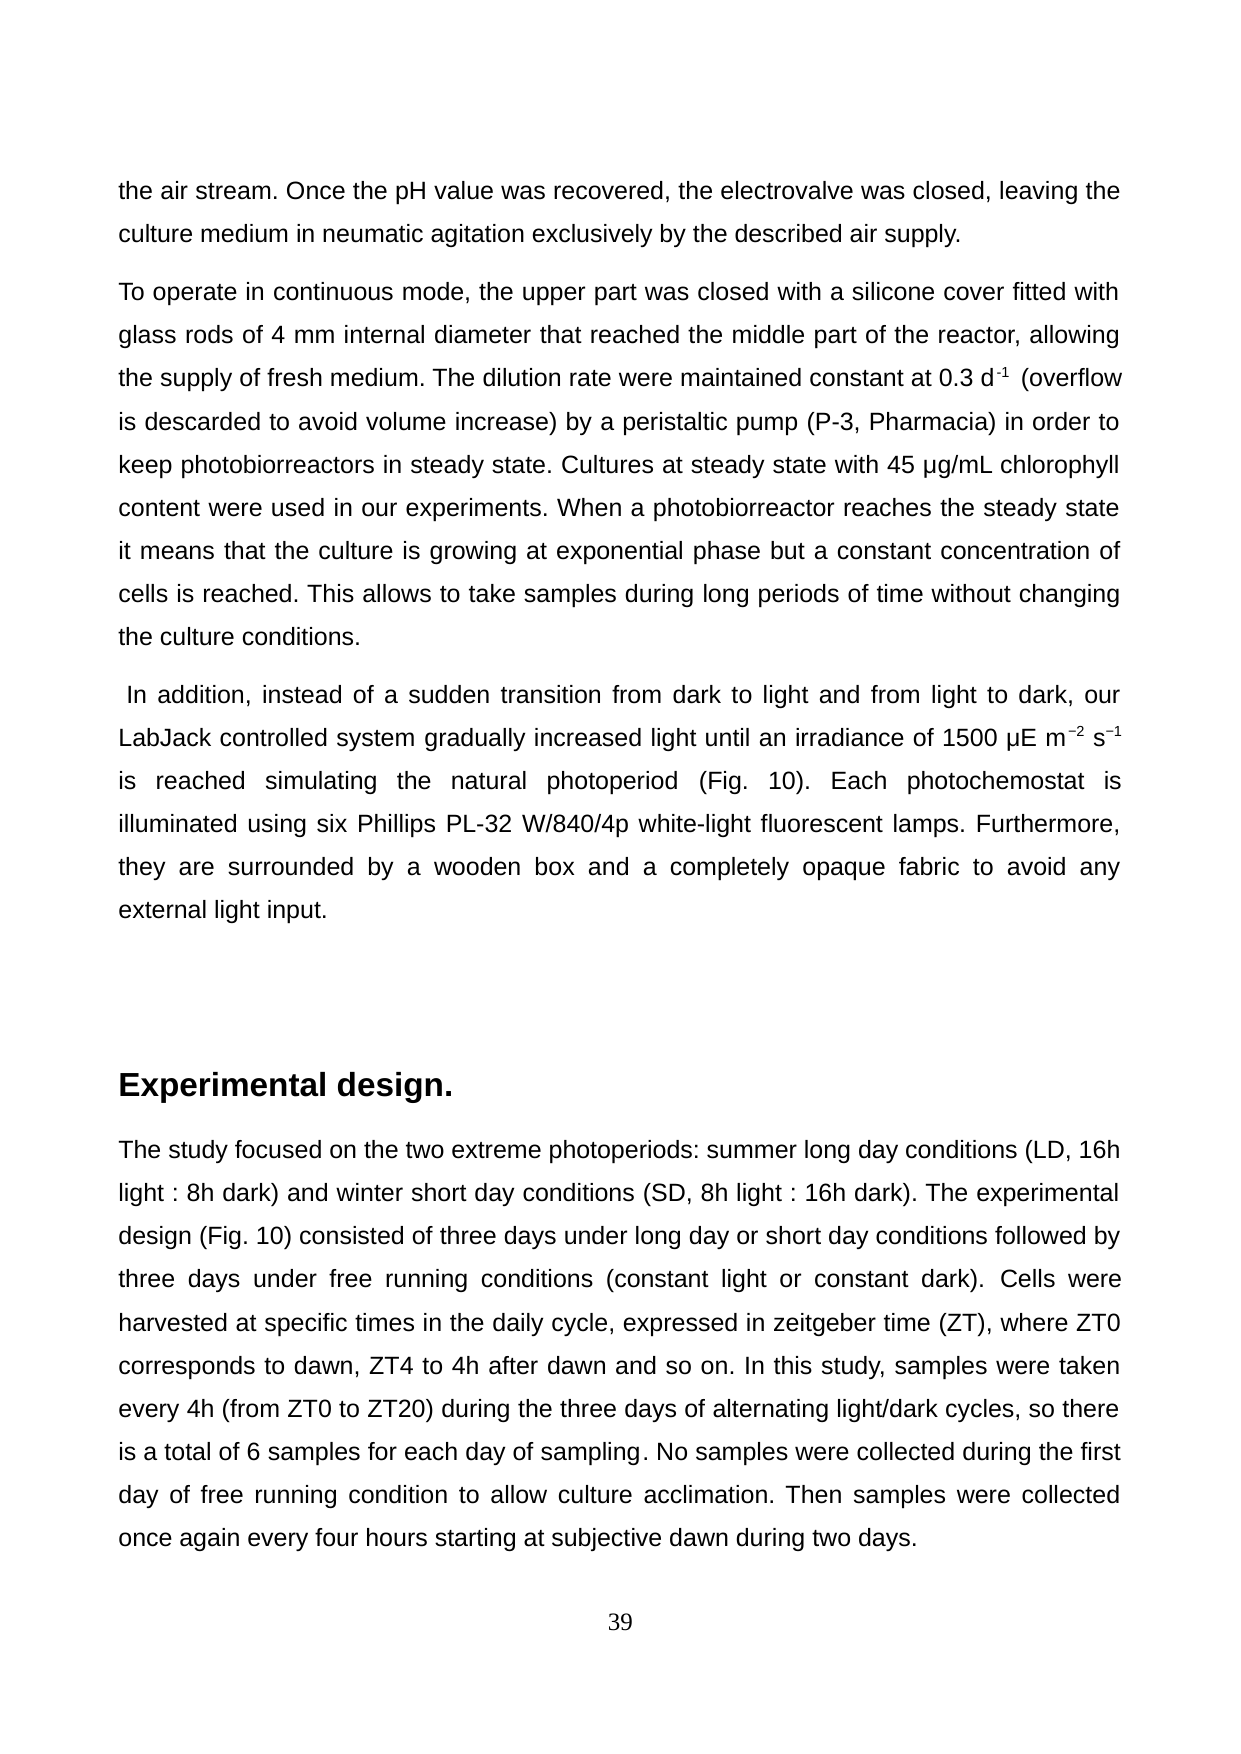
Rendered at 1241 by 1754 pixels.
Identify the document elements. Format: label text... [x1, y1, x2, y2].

text the air stream. Once the pH value was recovered, the electrovalve was closed, leaving the culture medium in neumatic agitation exclusively by the described air supply. [118, 176, 1122, 248]
text The study focused on the two extreme photoperiods: summer long day conditions (LD, 16h light : 8h dark) and winter short day conditions (SD, 8h light : 16h dark). The experimental design (Fig. 10) consisted of three days under long day or short day conditions followed by three days under free running conditions (constant light or constant dark). Cells were harvested at specific times in the daily cycle, expressed in zeitgeber time (ZT), where ZT0 corresponds to dawn, ZT4 to 4h after dawn and so on. In this study, samples were taken every 4h (from ZT0 to ZT20) during the three days of alternating light/dark cycles, so there is a total of 6 samples for each day of sampling. No samples were collected during the first day of free running condition to allow culture acclimation. Then samples were collected once again every four hours starting at subjective dawn during two days. [118, 1135, 1122, 1552]
text In addition, instead of a sudden transition from dark to light and from light to dark, our LabJack controlled system gradually increased light until an irradiance of 1500 μE m−2 s−1 is reached simulating the natural photoperiod (Fig. 10). Each photochemostat is illuminated using six Phillips PL-32 W/840/4p white-light fluorescent lamps. Furthermore, they are surrounded by a wooden box and a completely opaque fabric to avoid any external light input. [118, 680, 1122, 924]
text To operate in continuous mode, the upper part was closed with a silicone cover fitted with glass rods of 4 mm internal diameter that reached the middle part of the reactor, allowing the supply of fresh medium. The dilution rate were maintained constant at 0.3 d-1 (overflow is descarded to avoid volume increase) by a peristaltic pump (P-3, Pharmacia) in order to keep photobiorreactors in steady state. Cultures at steady state with 45 μg/mL chlorophyll content were used in our experiments. When a photobiorreactor reaches the steady state it means that the culture is growing at exponential phase but a constant concentration of cells is reached. This allows to take samples during long periods of time without changing the culture conditions. [118, 277, 1122, 651]
subtitle Experimental design. [118, 1065, 1122, 1103]
